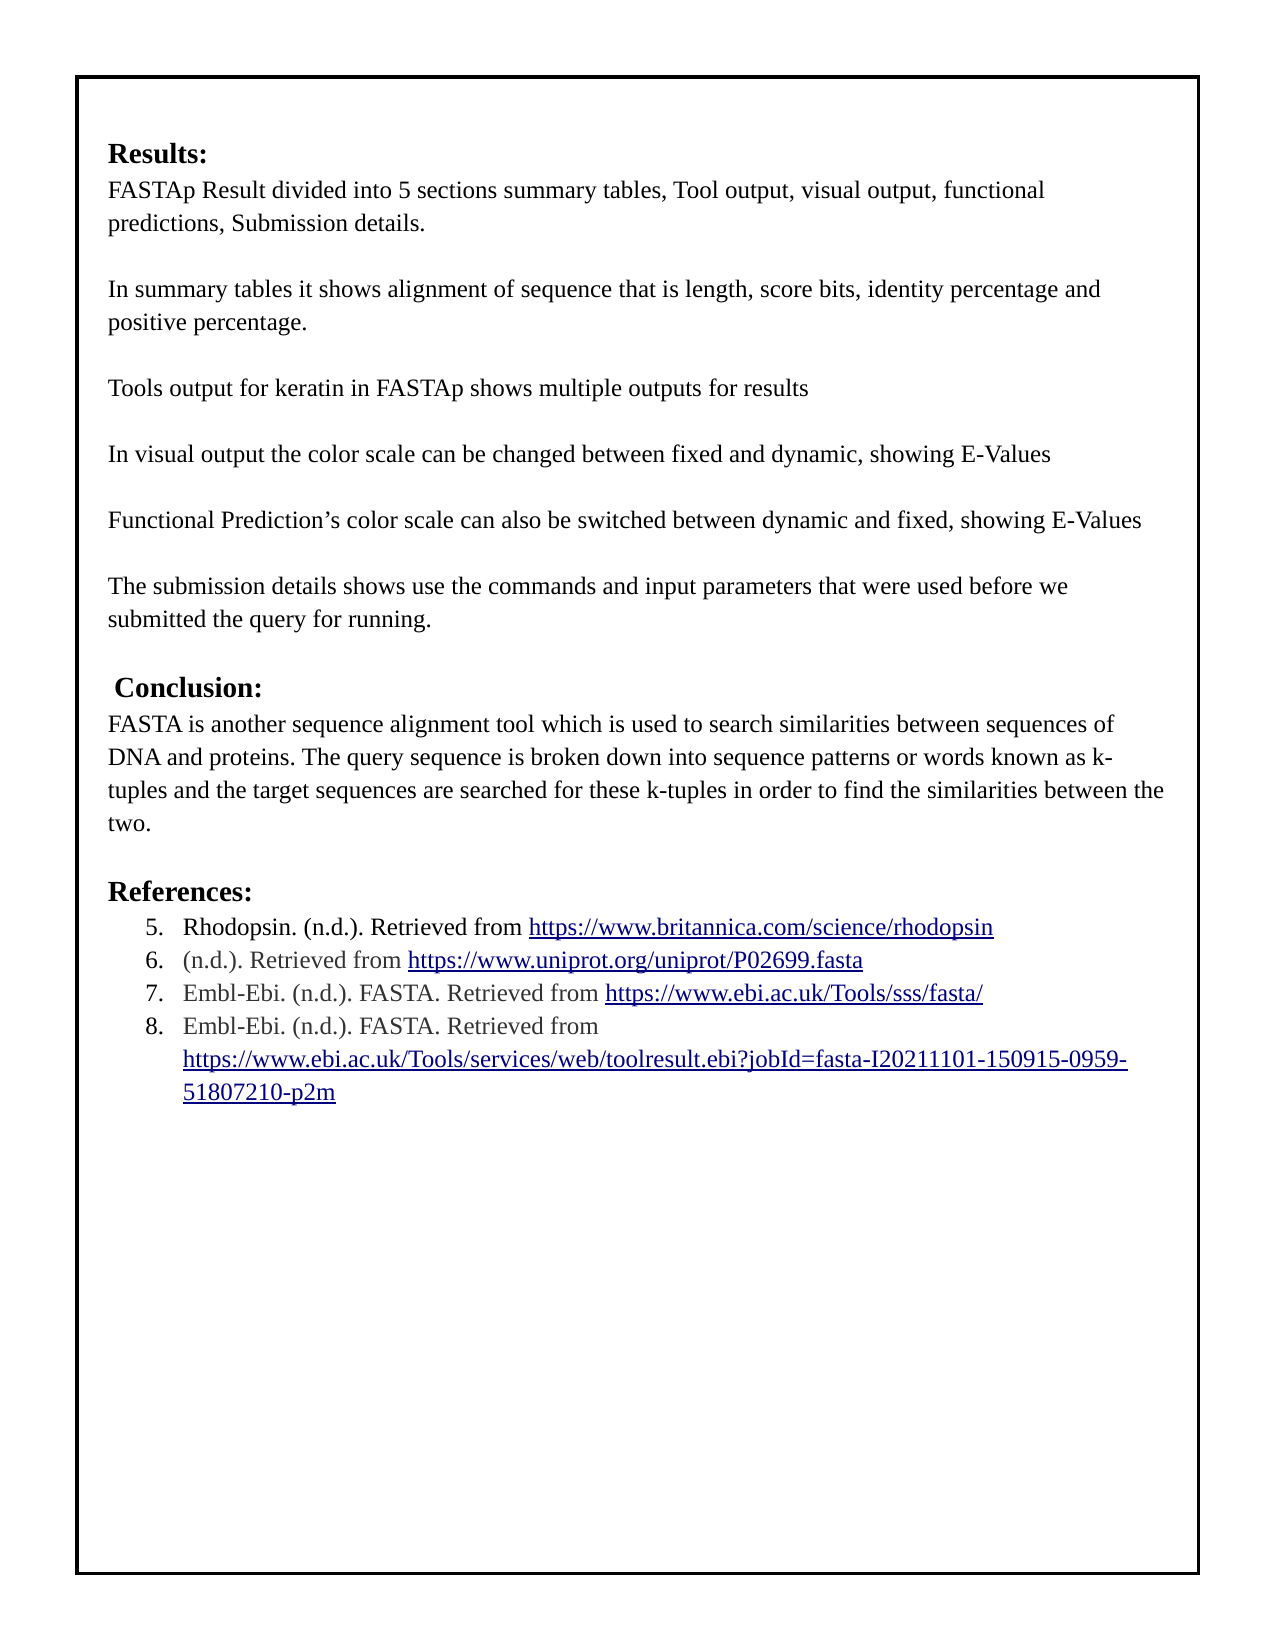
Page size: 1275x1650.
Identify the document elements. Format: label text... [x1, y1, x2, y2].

text Functional Prediction’s color scale can also be switched between dynamic and fixed, showing E-Values [108, 505, 1167, 534]
list Rhodopsin. (n.d.). Retrieved from https://www.britannica.com/science/rhodopsin [145, 912, 1167, 941]
list Embl-Ebi. (n.d.). FASTA. Retrieved from https://www.ebi.ac.uk/Tools/services/web/toolresult.ebi?jobId=fasta-I20211101-150915-0959-51807210-p2m [145, 1011, 1167, 1106]
text FASTA is another sequence alignment tool which is used to search similarities between sequences of DNA and proteins. The query sequence is broken down into sequence patterns or words known as k-tuples and the target sequences are searched for these k-tuples in order to find the similarities between the two. [108, 709, 1167, 837]
text Tools output for keratin in FASTAp shows multiple outputs for results [108, 373, 1167, 402]
list Embl-Ebi. (n.d.). FASTA. Retrieved from https://www.ebi.ac.uk/Tools/sss/fasta/ [145, 978, 1167, 1007]
list (n.d.). Retrieved from https://www.uniprot.org/uniprot/P02699.fasta [145, 945, 1167, 974]
text References: [108, 874, 1167, 907]
text In summary tables it shows alignment of sequence that is length, score bits, identity percentage and positive percentage. [108, 274, 1167, 336]
text Results: [108, 136, 1167, 170]
text The submission details shows use the commands and input parameters that were used before we submitted the query for running. [108, 571, 1167, 633]
text Conclusion: [108, 670, 1167, 704]
text In visual output the color scale can be changed between fixed and dynamic, showing E-Values [108, 439, 1167, 468]
text FASTAp Result divided into 5 sections summary tables, Tool output, visual output, functional predictions, Submission details. [108, 175, 1167, 237]
